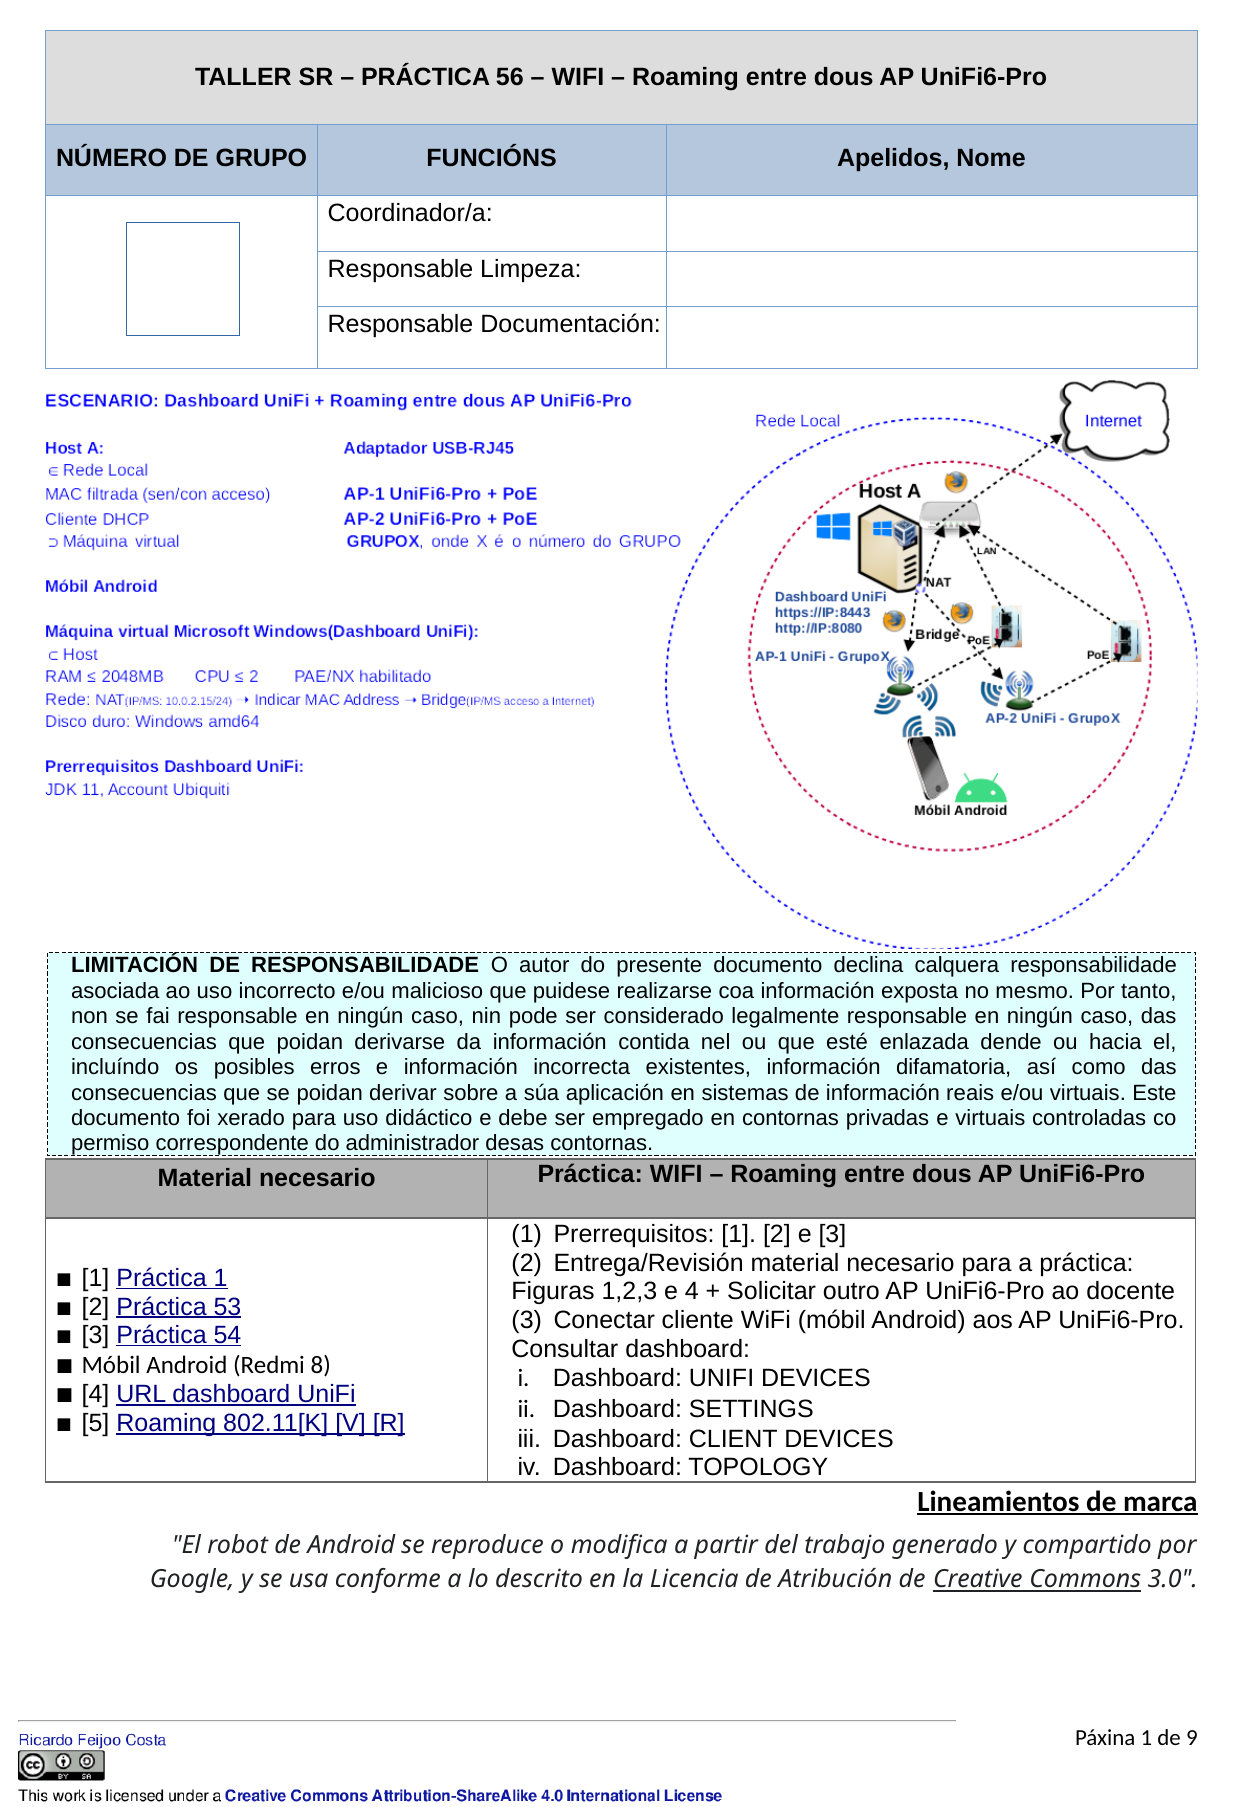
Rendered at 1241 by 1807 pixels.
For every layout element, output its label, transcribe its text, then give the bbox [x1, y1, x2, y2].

table_cell [1] Práctica 1 [2] Práctica 53 [3] Práctica 54 Móbil Android (Redmi 8) [4] URL dashboard UniFi [5] Roaming 802.11[K] [V] [R] [46, 1219, 487, 1481]
table_cell [667, 252, 1197, 306]
table_header TALLER SR – PRÁCTICA 56 – WIFI – Roaming entre dous AP UniFi6-Pro [46, 31, 1197, 124]
table_cell NÚMERO DE GRUPO [46, 125, 317, 195]
table_cell FUNCIÓNS [318, 125, 666, 195]
table_cell [667, 196, 1197, 251]
table_cell Responsable Documentación: [318, 307, 666, 368]
table_cell Responsable Limpeza: [318, 252, 666, 306]
list "El robot de Android se reproduce o modifica a partir del trabajo generado y compartido por Google, y se usa conforme a lo descrito en la Licencia de Atribución de Creative Commons 3.0". [57, 1527, 1197, 1595]
picture [8, 1715, 957, 1806]
table_cell [46, 196, 317, 368]
picture [45, 374, 1198, 949]
table_header Material necesario [46, 1160, 487, 1217]
table_header Práctica: WIFI – Roaming entre dous AP UniFi6-Pro [488, 1160, 1195, 1217]
table_cell Coordinador/a: [318, 196, 666, 251]
table_cell Apelidos, Nome [667, 125, 1197, 195]
list Lineamientos de marca [57, 1483, 1197, 1518]
table_cell Prerrequisitos: [1]. [2] e [3] Entrega/Revisión material necesario para a práctica: Figuras 1,2,3 e 4 + Solicitar outro AP UniFi6-Pro ao docente Conectar cliente WiFi (móbil Android) aos AP UniFi6-Pro. Consultar dashboard: Dashboard: UNIFI DEVICES Dashboard: SETTINGS Dashboard: CLIENT DEVICES Dashboard: TOPOLOGY [488, 1219, 1195, 1481]
table_cell [667, 307, 1197, 368]
